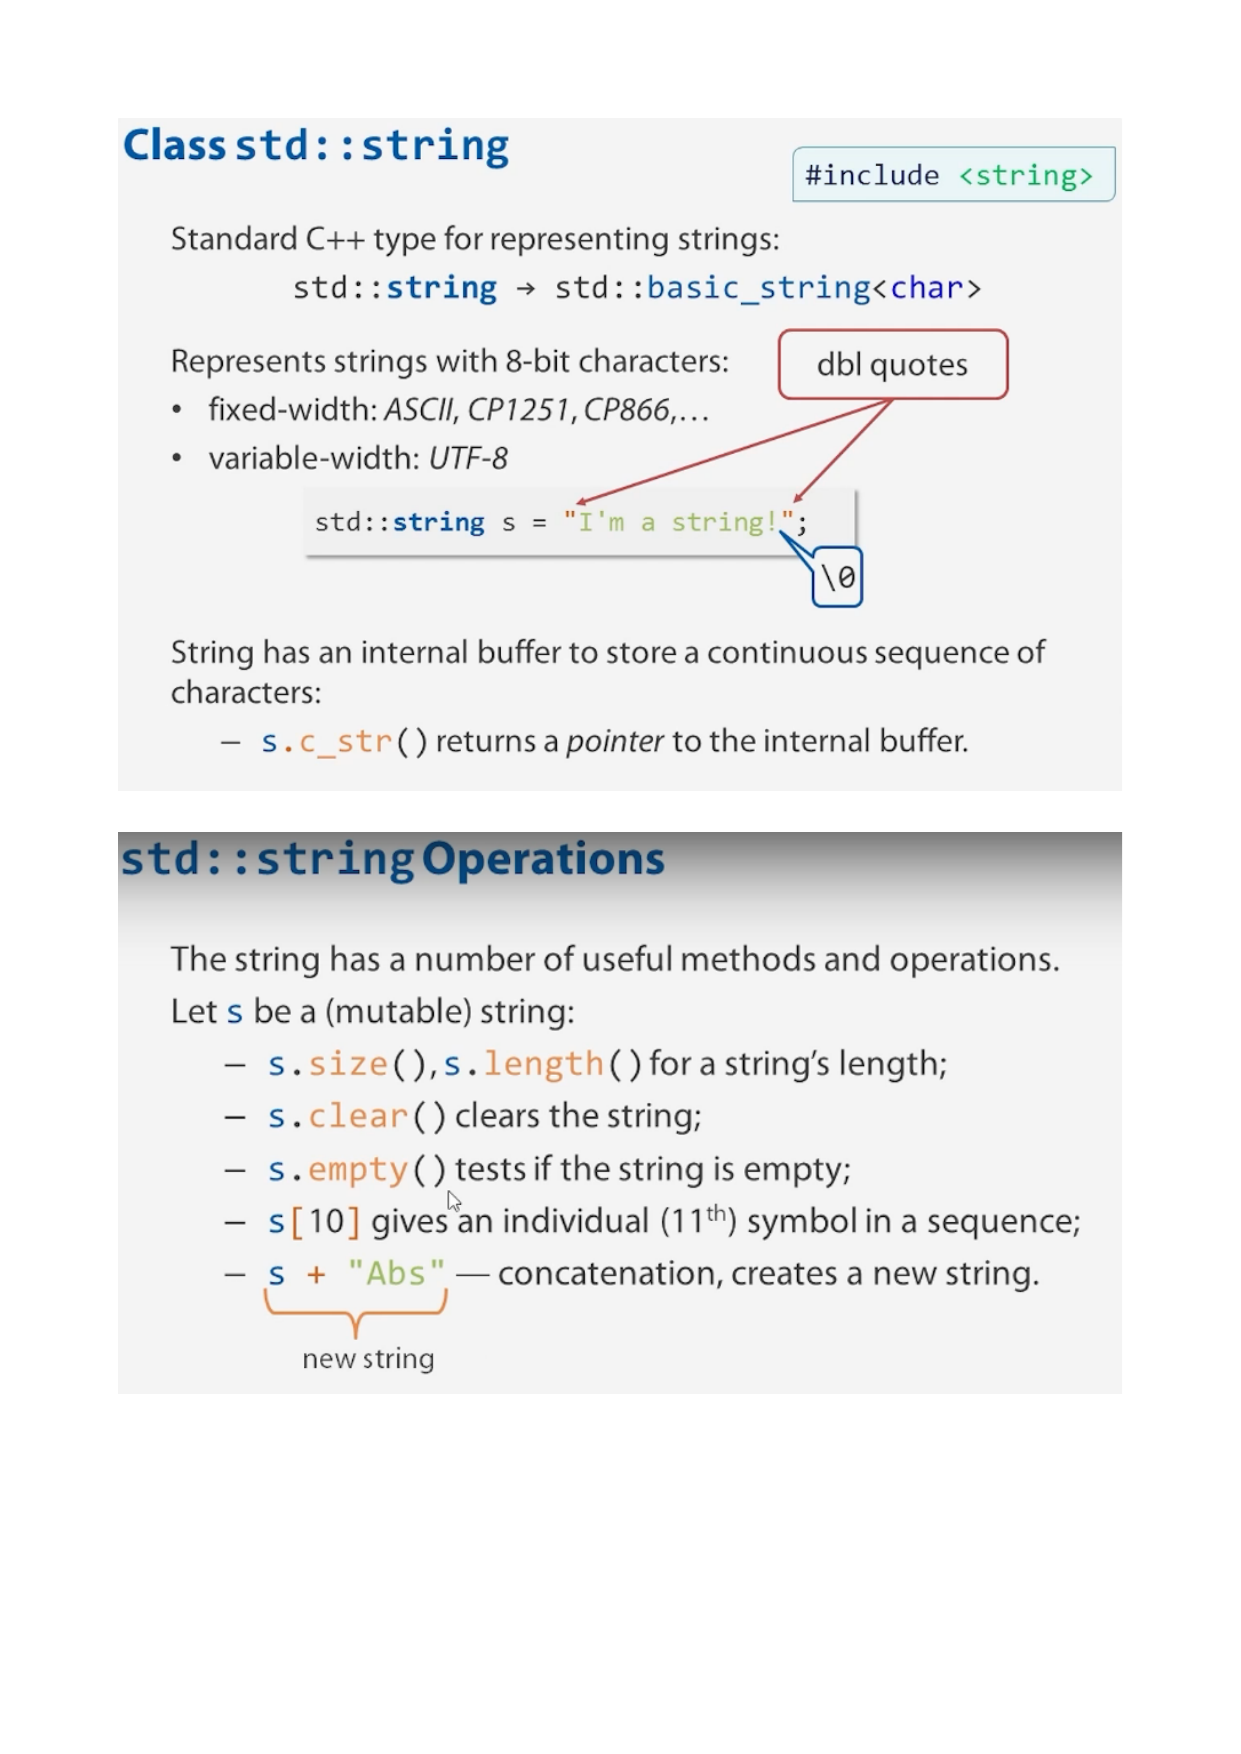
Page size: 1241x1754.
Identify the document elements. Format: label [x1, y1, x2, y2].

picture [118, 832, 1123, 1394]
picture [118, 118, 1123, 791]
